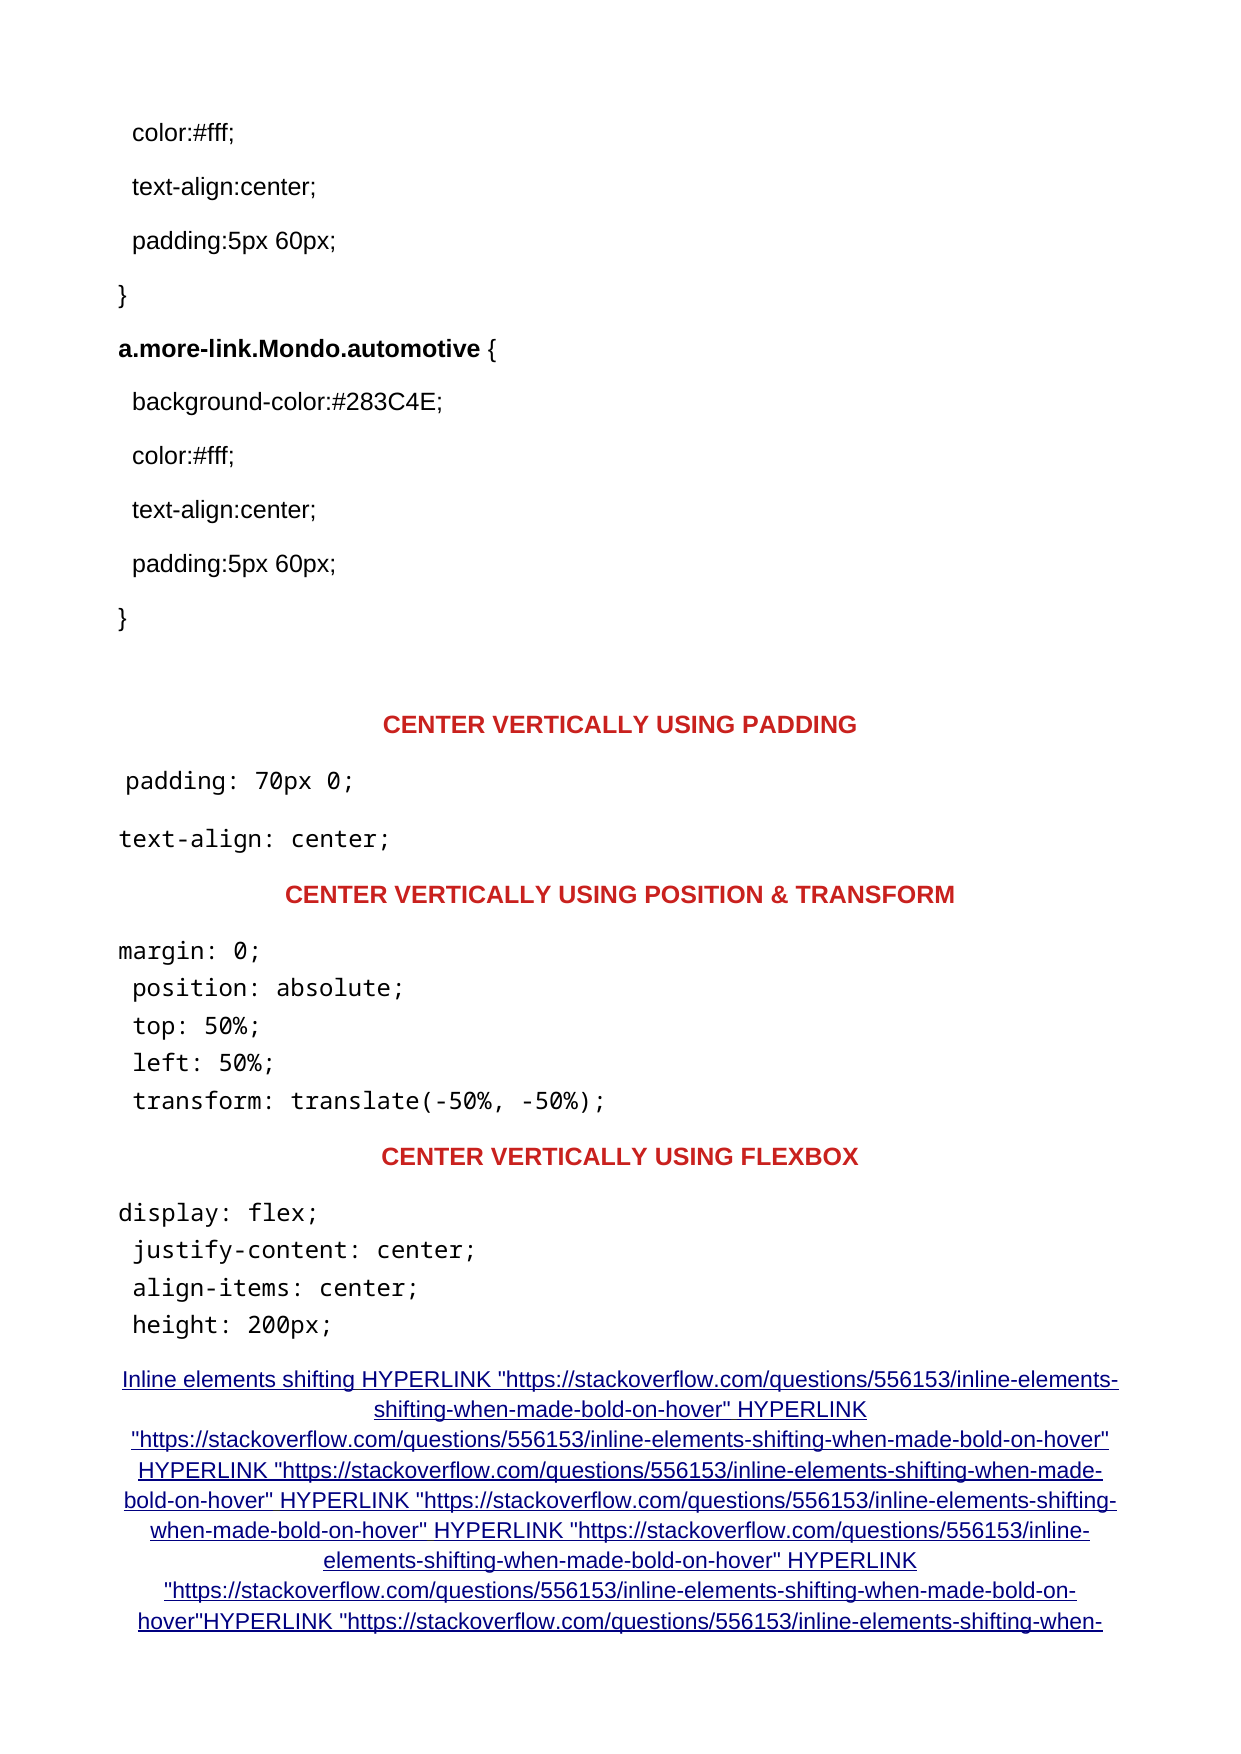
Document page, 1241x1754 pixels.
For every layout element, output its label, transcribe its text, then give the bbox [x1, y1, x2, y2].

text padding:5px 60px; [118, 549, 1122, 578]
text CENTER VERTICALLY USING PADDING [118, 710, 1122, 738]
text background-color:#283C4E; [118, 387, 1122, 416]
text padding:5px 60px; [118, 226, 1122, 254]
text text-align: center; [118, 822, 1122, 854]
text color:#fff; [118, 118, 1122, 147]
text text-align:center; [118, 495, 1122, 524]
text color:#fff; [118, 441, 1122, 470]
text CENTER VERTICALLY USING POSITION & TRANSFORM [118, 880, 1122, 909]
text a.more-link.Mondo.automotive { [118, 333, 1122, 362]
text margin: 0; position: absolute; top: 50%; left: 50%; transform: translate(-50%, -50%); [118, 934, 1122, 1116]
text CENTER VERTICALLY USING FLEXBOX [118, 1142, 1122, 1170]
text } [118, 603, 1122, 632]
text } [118, 280, 1122, 308]
text display: flex; justify-content: center; align-items: center; height: 200px; [118, 1196, 1122, 1340]
text text-align:center; [118, 172, 1122, 201]
text Inline elements shifting HYPERLINK "https://stackoverflow.com/questions/556153/inline-elements-shifting-when-made-bold-on-hover" HYPERLINK "https://stackoverflow.com/questions/556153/inline-elements-shifting-when-made-bold-on-hover" HYPERLINK "https://stackoverflow.com/questions/556153/inline-elements-shifting-when-made-bold-on-hover" HYPERLINK "https://stackoverflow.com/questions/556153/inline-elements-shifting-when-made-bold-on-hover" HYPERLINK "https://stackoverflow.com/questions/556153/inline-elements-shifting-when-made-bold-on-hover" HYPERLINK "https://stackoverflow.com/questions/556153/inline-elements-shifting-when-made-bold-on-hover"HYPERLINK "https://stackoverflow.com/questions/556153/inline-elements-shifting-when- [118, 1366, 1122, 1634]
text padding: 70px 0; [118, 763, 1122, 796]
